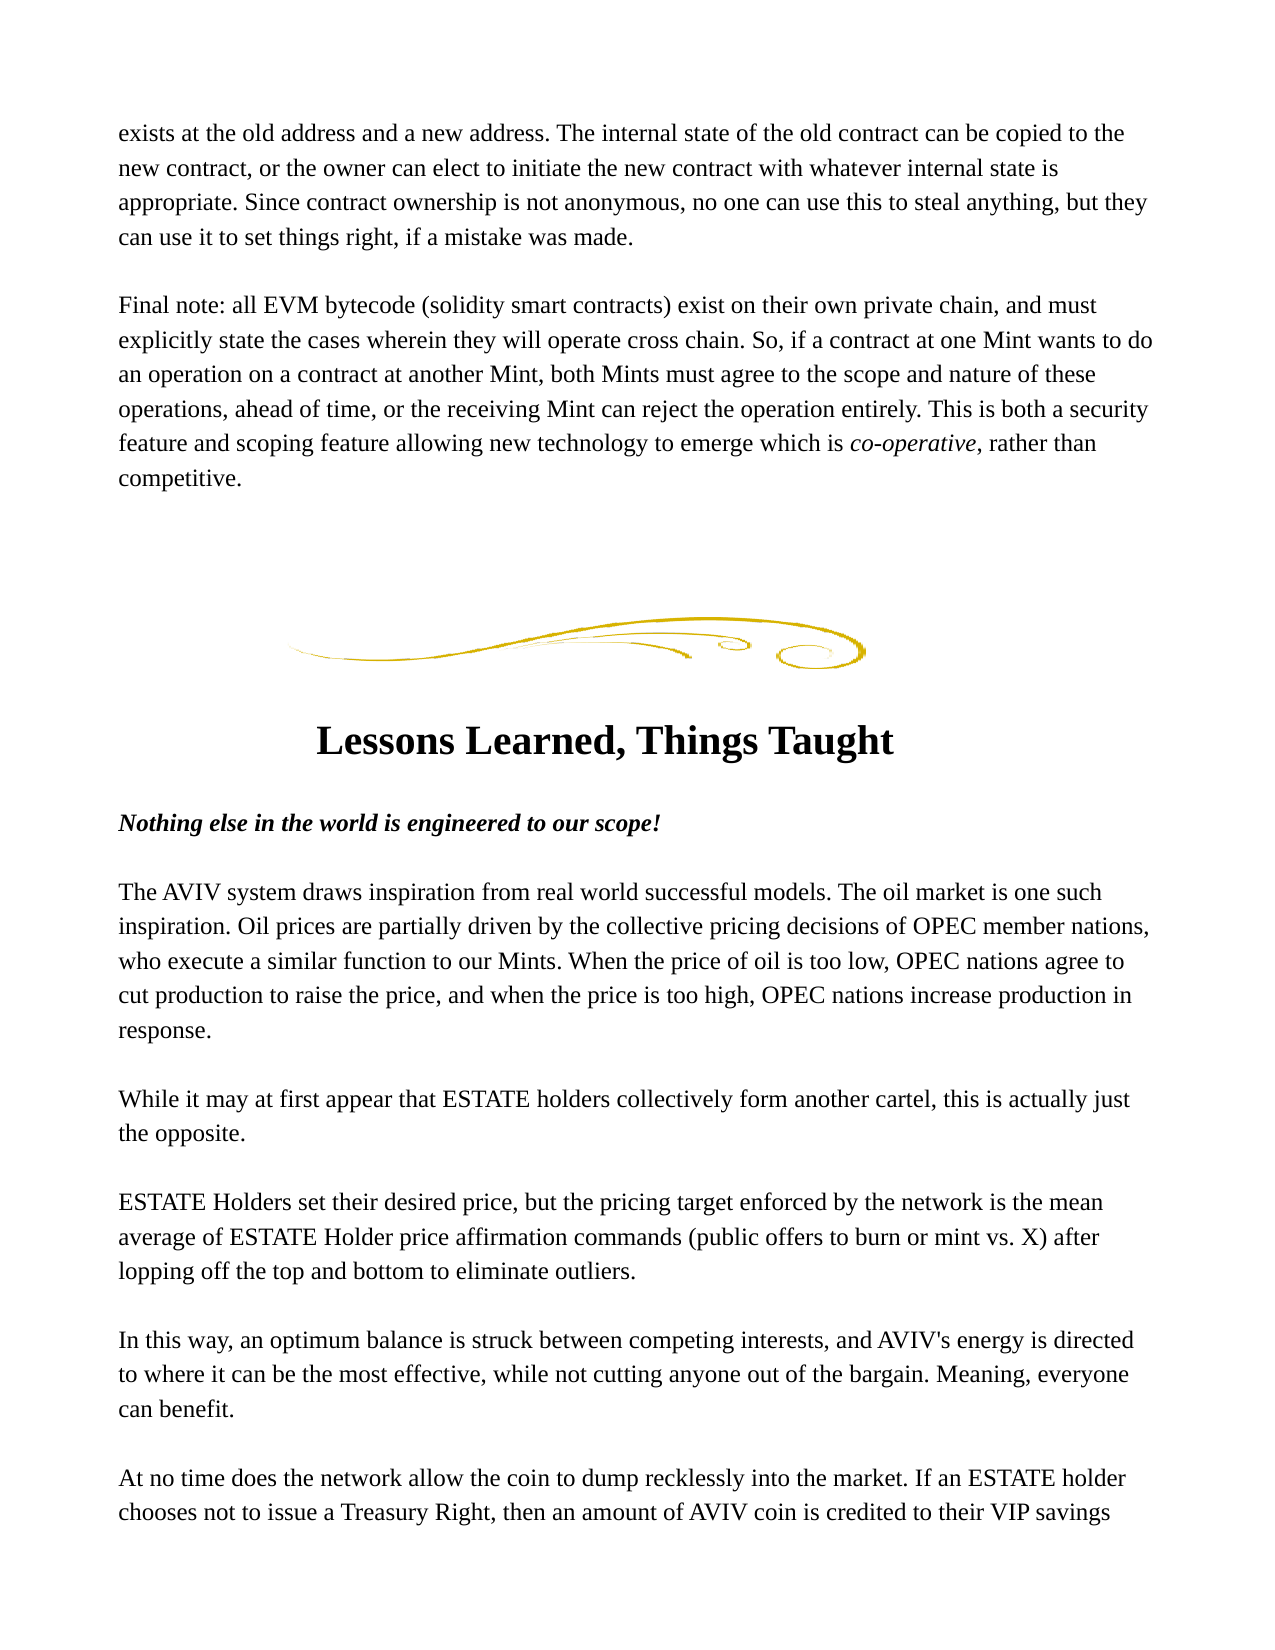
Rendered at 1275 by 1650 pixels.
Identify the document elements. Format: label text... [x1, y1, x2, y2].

text Final note: all EVM bytecode (solidity smart contracts) exist on their own private chain, and must explicitly state the cases wherein they will operate cross chain. So, if a contract at one Mint wants to do an operation on a contract at another Mint, both Mints must agree to the scope and nature of these operations, ahead of time, or the receiving Mint can reject the operation entirely. This is both a security feature and scoping feature allowing new technology to emerge which is co-operative, rather than competitive. [118, 291, 1157, 492]
text In this way, an optimum balance is struck between competing interests, and AVIV's energy is directed to where it can be the most effective, while not cutting anyone out of the bargain. Meaning, everyone can benefit. [118, 1325, 1157, 1423]
text While it may at first appear that ESTATE holders collectively form another cartel, this is actually just the opposite. [118, 1084, 1157, 1147]
picture [287, 617, 866, 669]
text The AVIV system draws inspiration from real world successful models. The oil market is one such inspiration. Oil prices are partially driven by the collective pricing decisions of OPEC member nations, who execute a similar function to our Mints. When the price of oil is too low, OPEC nations agree to cut production to raise the price, and when the price is too high, OPEC nations increase production in response. [118, 877, 1157, 1043]
text At no time does the network allow the coin to dump recklessly into the market. If an ESTATE holder chooses not to issue a Treasury Right, then an amount of AVIV coin is credited to their VIP savings [118, 1463, 1157, 1526]
text Nothing else in the world is engineered to our scope! [118, 808, 1157, 837]
text ESTATE Holders set their desired price, but the pricing target enforced by the network is the mean average of ESTATE Holder price affirmation commands (public offers to burn or mint vs. X) after lopping off the top and bottom to eliminate outliers. [118, 1187, 1157, 1285]
text exists at the old address and a new address. The internal state of the old contract can be copied to the new contract, or the owner can elect to initiate the new contract with whatever internal state is appropriate. Since contract ownership is not anonymous, no one can use this to steal anything, but they can use it to set things right, if a mistake was made. [118, 118, 1157, 250]
text Lessons Learned, Things Taught [118, 716, 1157, 764]
